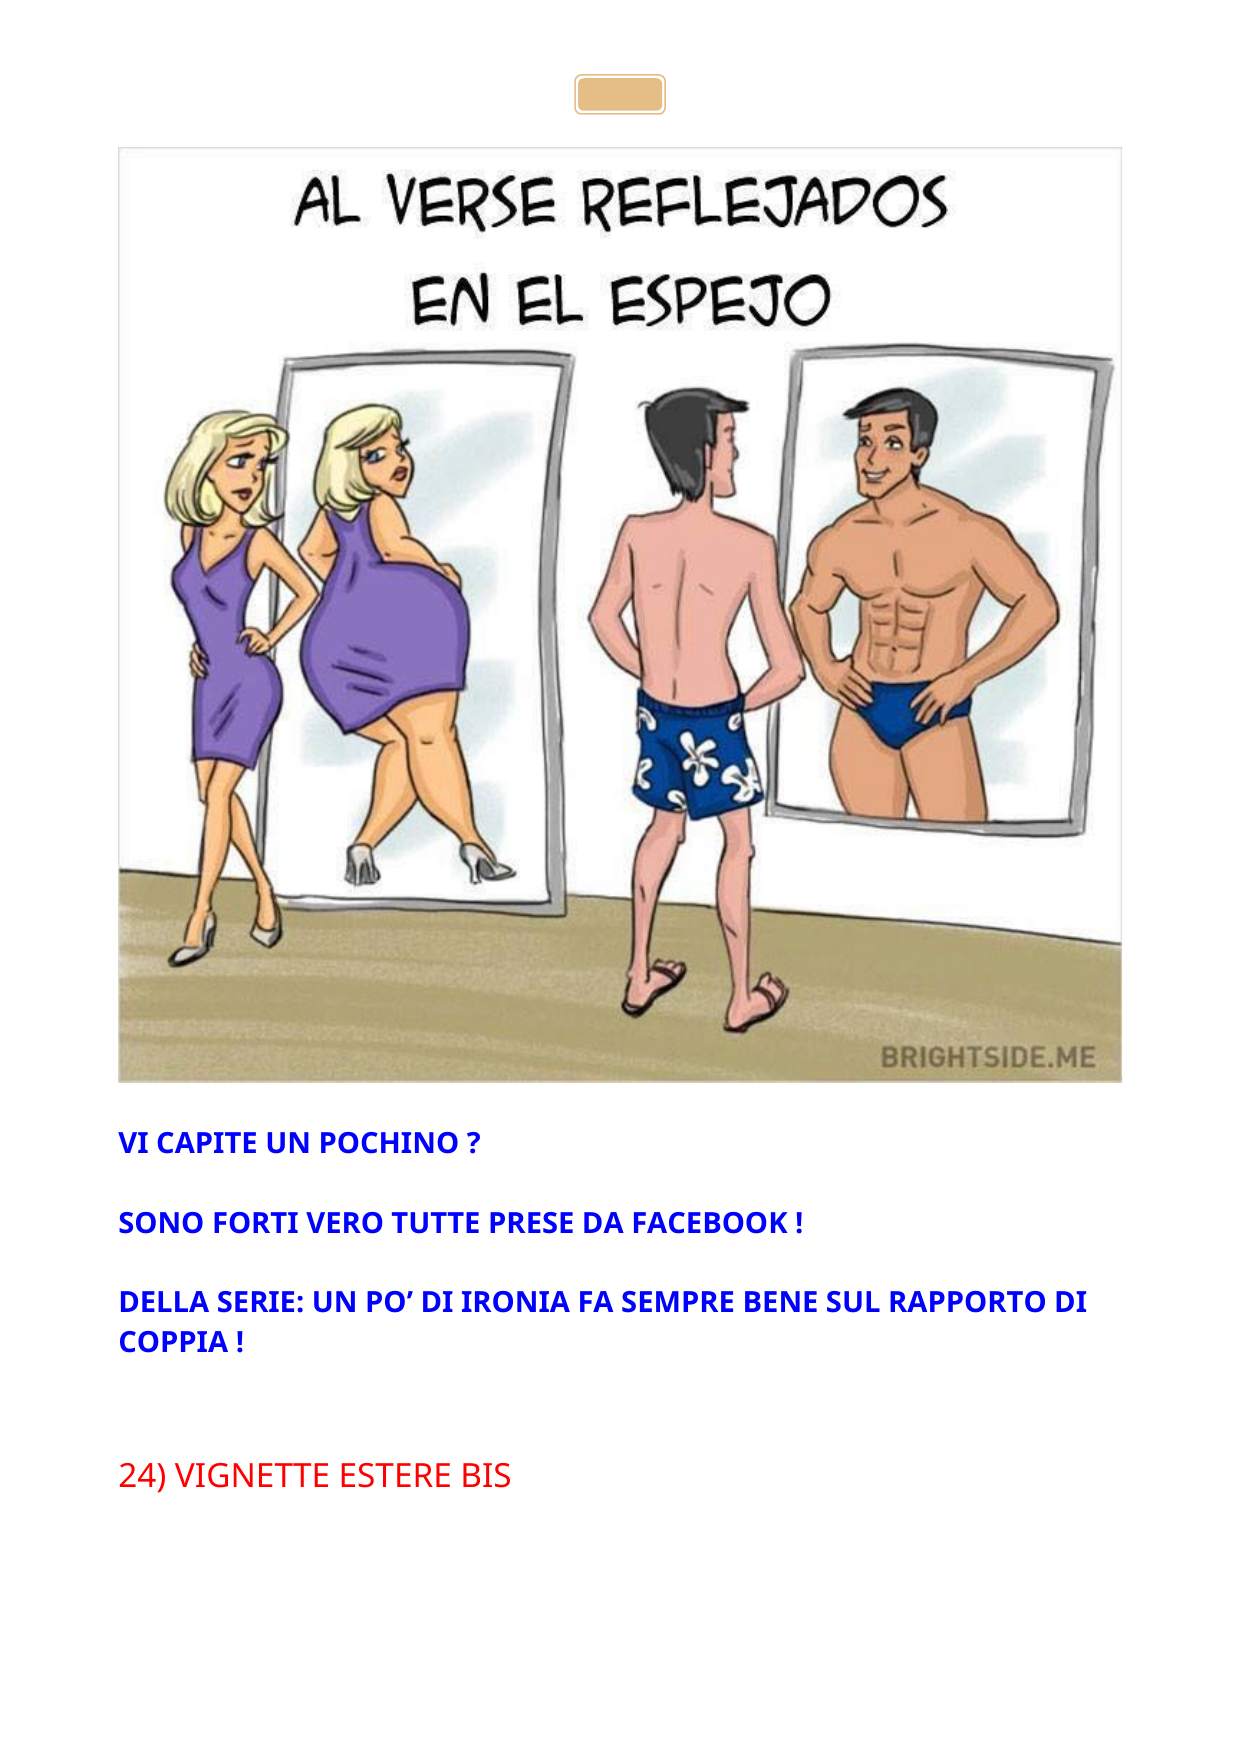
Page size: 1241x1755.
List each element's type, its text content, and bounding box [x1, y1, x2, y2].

text SONO FORTI VERO TUTTE PRESE DA FACEBOOK ! [118, 1202, 1122, 1242]
text DELLA SERIE: UN PO’ DI IRONIA FA SEMPRE BENE SUL RAPPORTO DI COPPIA ! [118, 1281, 1122, 1361]
text 24) VIGNETTE ESTERE BIS [118, 1452, 1122, 1497]
text VI CAPITE UN POCHINO ? [118, 1123, 1122, 1162]
